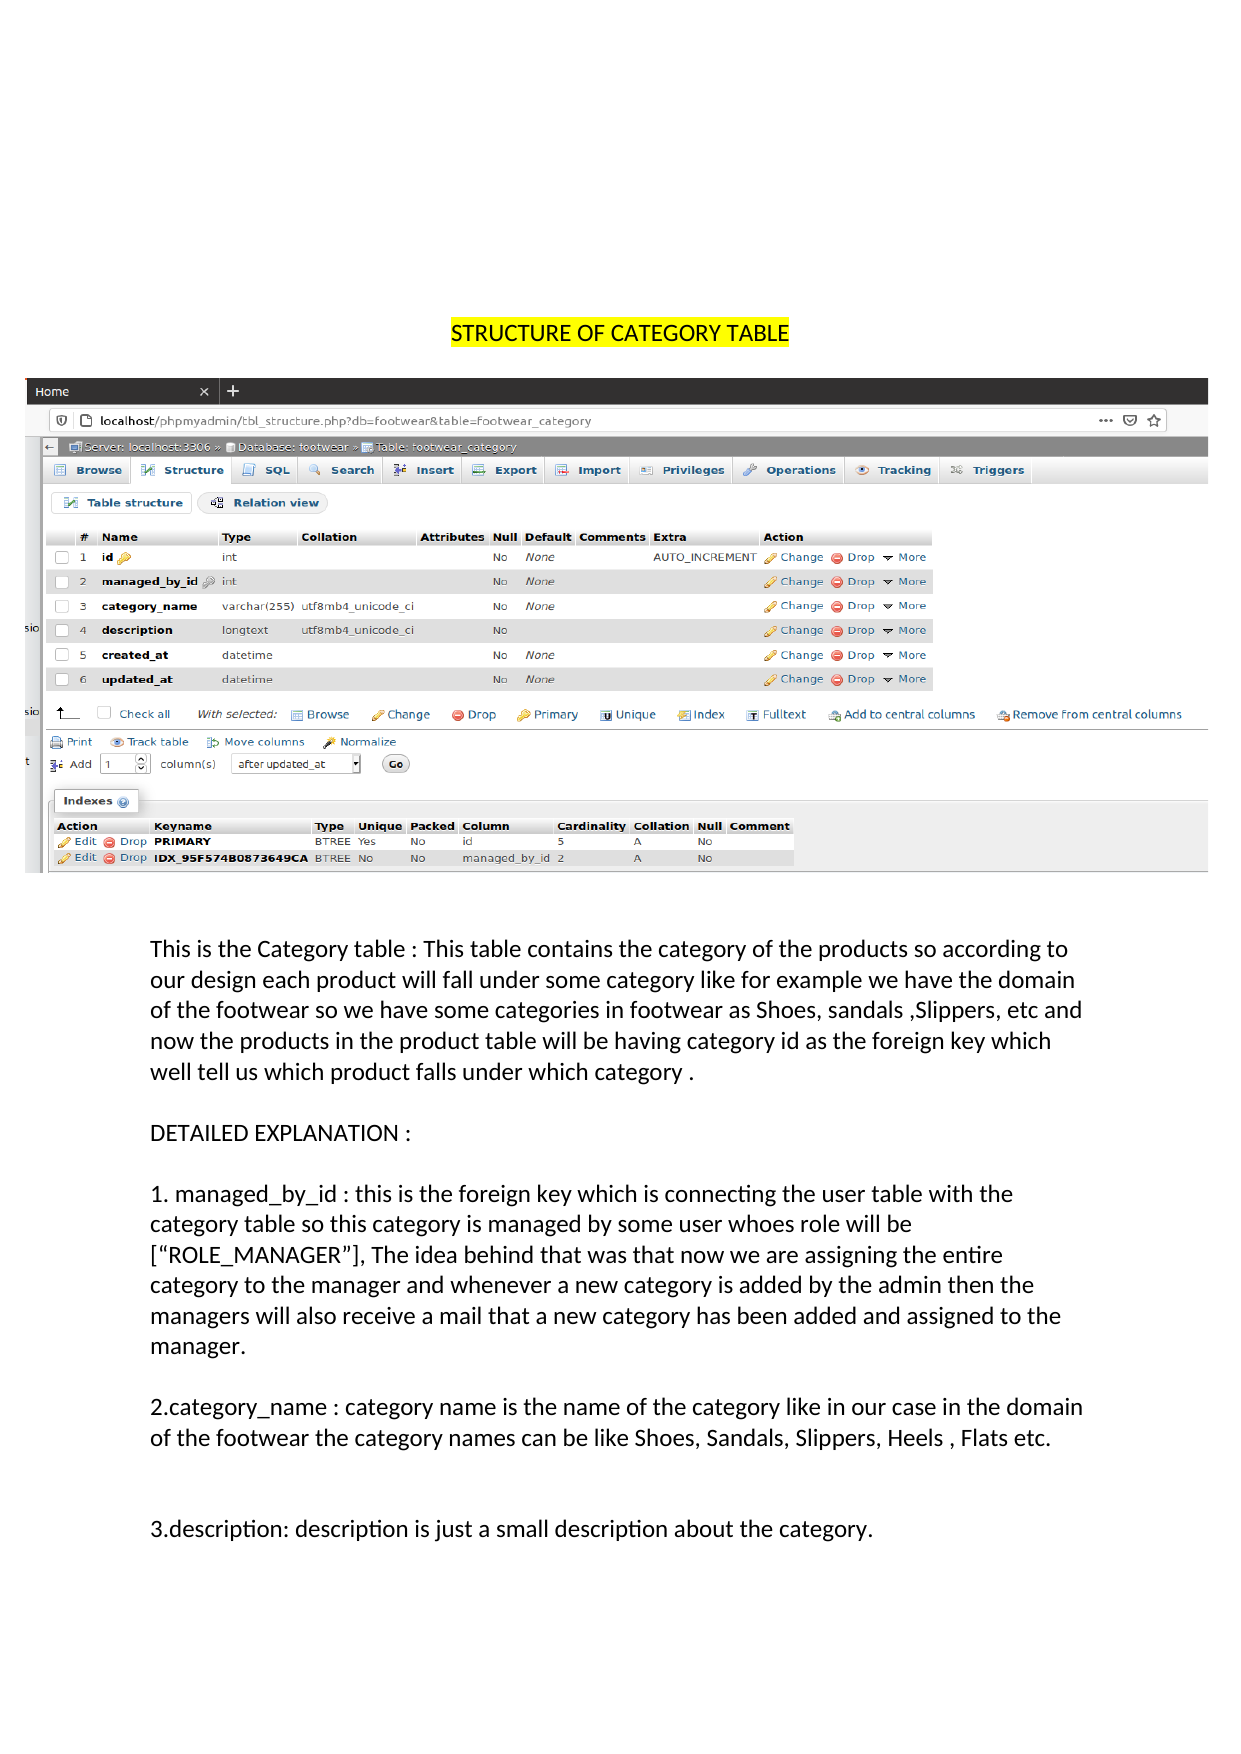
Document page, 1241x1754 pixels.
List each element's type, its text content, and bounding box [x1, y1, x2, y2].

list 1. managed_by_id : this is the foreign key which is connecting the user table with the category table so this category is managed by some user whoes role will be [“ROLE_MANAGER”], The idea behind that was that now we are assigning the entire category to the manager and whenever a new category is added by the admin then the managers will also receive a mail that a new category has been added and assigned to the manager. [150, 1178, 1090, 1361]
list DETAILED EXPLANATION : [150, 1117, 1090, 1147]
picture [25, 378, 1209, 873]
list STRUCTURE OF CATEGORY TABLE [150, 317, 1090, 347]
list This is the Category table : This table contains the category of the products so according to our design each product will fall under some category like for example we have the domain of the footwear so we have some categories in footwear as Shoes, sandals ,Slippers, etc and now the products in the product table will be having category id as the foreign key which well tell us which product falls under which category . [150, 934, 1090, 1086]
list 2.category_name : category name is the name of the category like in our case in the domain of the footwear the category names can be like Shoes, Sandals, Slippers, Heels , Flats etc. [150, 1391, 1090, 1452]
list 3.description: description is just a small description about the category. [150, 1513, 1090, 1544]
